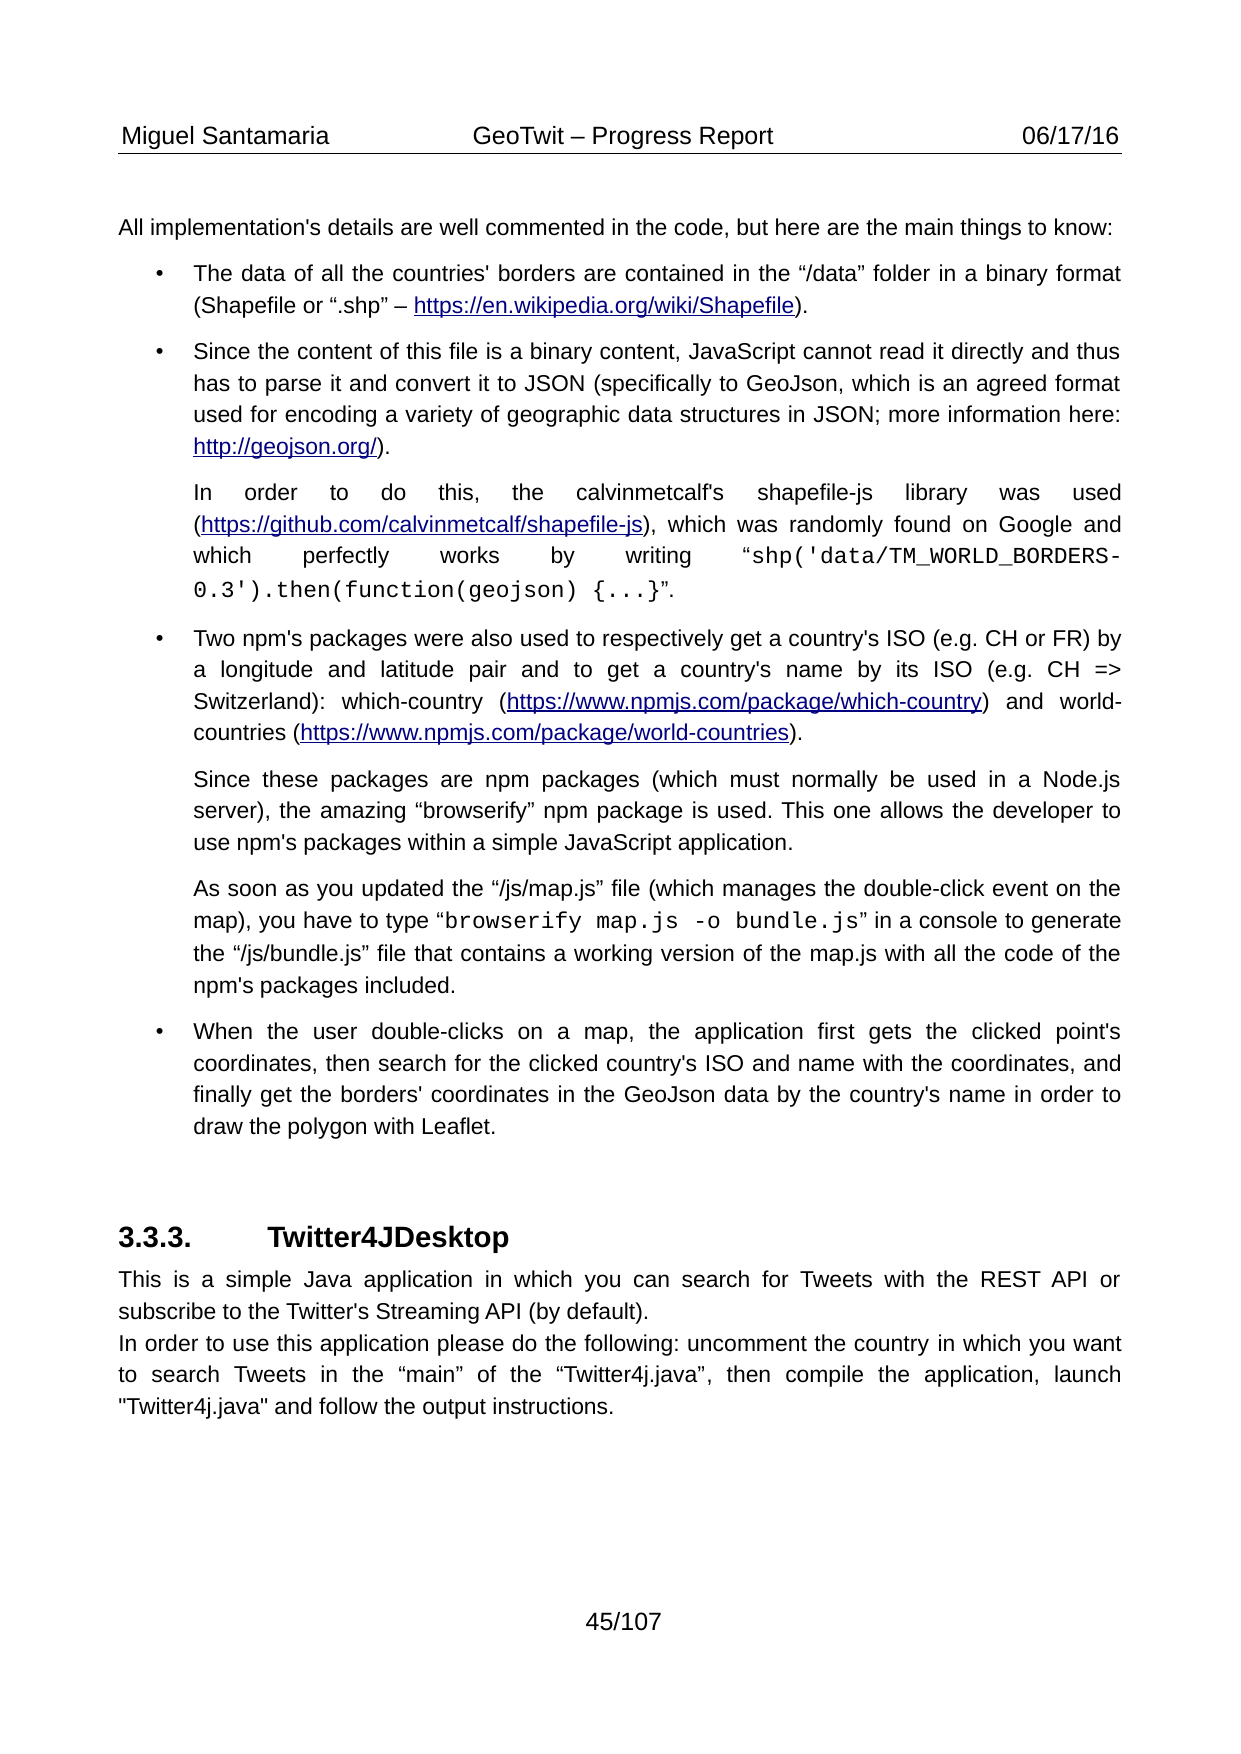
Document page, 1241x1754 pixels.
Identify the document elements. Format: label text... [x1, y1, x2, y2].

list In order to do this, the calvinmetcalf's shapefile-js library was used (https://github.com/calvinmetcalf/shapefile-js), which was randomly found on Google and which perfectly works by writing “shp('data/TM_WORLD_BORDERS-0.3').then(function(geojson) {...}”. [156, 479, 1122, 604]
list Since the content of this file is a binary content, JavaScript cannot read it directly and thus has to parse it and convert it to JSON (specifically to GeoJson, which is an agreed format used for encoding a variety of geographic data structures in JSON; more information here: http://geojson.org/). [156, 338, 1122, 459]
text This is a simple Java application in which you can search for Tweets with the REST API or subscribe to the Twitter's Streaming API (by default). [118, 1266, 1122, 1324]
list The data of all the countries' borders are contained in the “/data” folder in a binary format (Shapefile or “.shp” – https://en.wikipedia.org/wiki/Shapefile). [156, 260, 1122, 318]
list When the user double-clicks on a map, the application first gets the clicked point's coordinates, then search for the clicked country's ISO and name with the coordinates, and finally get the borders' coordinates in the GeoJson data by the country's name in order to draw the polygon with Leaflet. [156, 1018, 1122, 1139]
list As soon as you updated the “/js/map.js” file (which manages the double-click event on the map), you have to type “browserify map.js -o bundle.js” in a console to generate the “/js/bundle.js” file that contains a working version of the map.js with all the code of the npm's packages included. [156, 875, 1122, 998]
text In order to use this application please do the following: uncomment the country in which you want to search Tweets in the “main” of the “Twitter4j.java”, then compile the application, launch "Twitter4j.java" and follow the output instructions. [118, 1329, 1122, 1419]
list Two npm's packages were also used to respectively get a country's ISO (e.g. CH or FR) by a longitude and latitude pair and to get a country's name by its ISO (e.g. CH => Switzerland): which-country (https://www.npmjs.com/package/which-country) and world-countries (https://www.npmjs.com/package/world-countries). [156, 624, 1122, 746]
subtitle Twitter4JDesktop [118, 1220, 1122, 1254]
text All implementation's details are well commented in the code, but here are the main things to know: [118, 214, 1122, 240]
list Since these packages are npm packages (which must normally be used in a Node.js server), the amazing “browserify” npm package is used. This one allows the developer to use npm's packages within a simple JavaScript application. [156, 766, 1122, 855]
